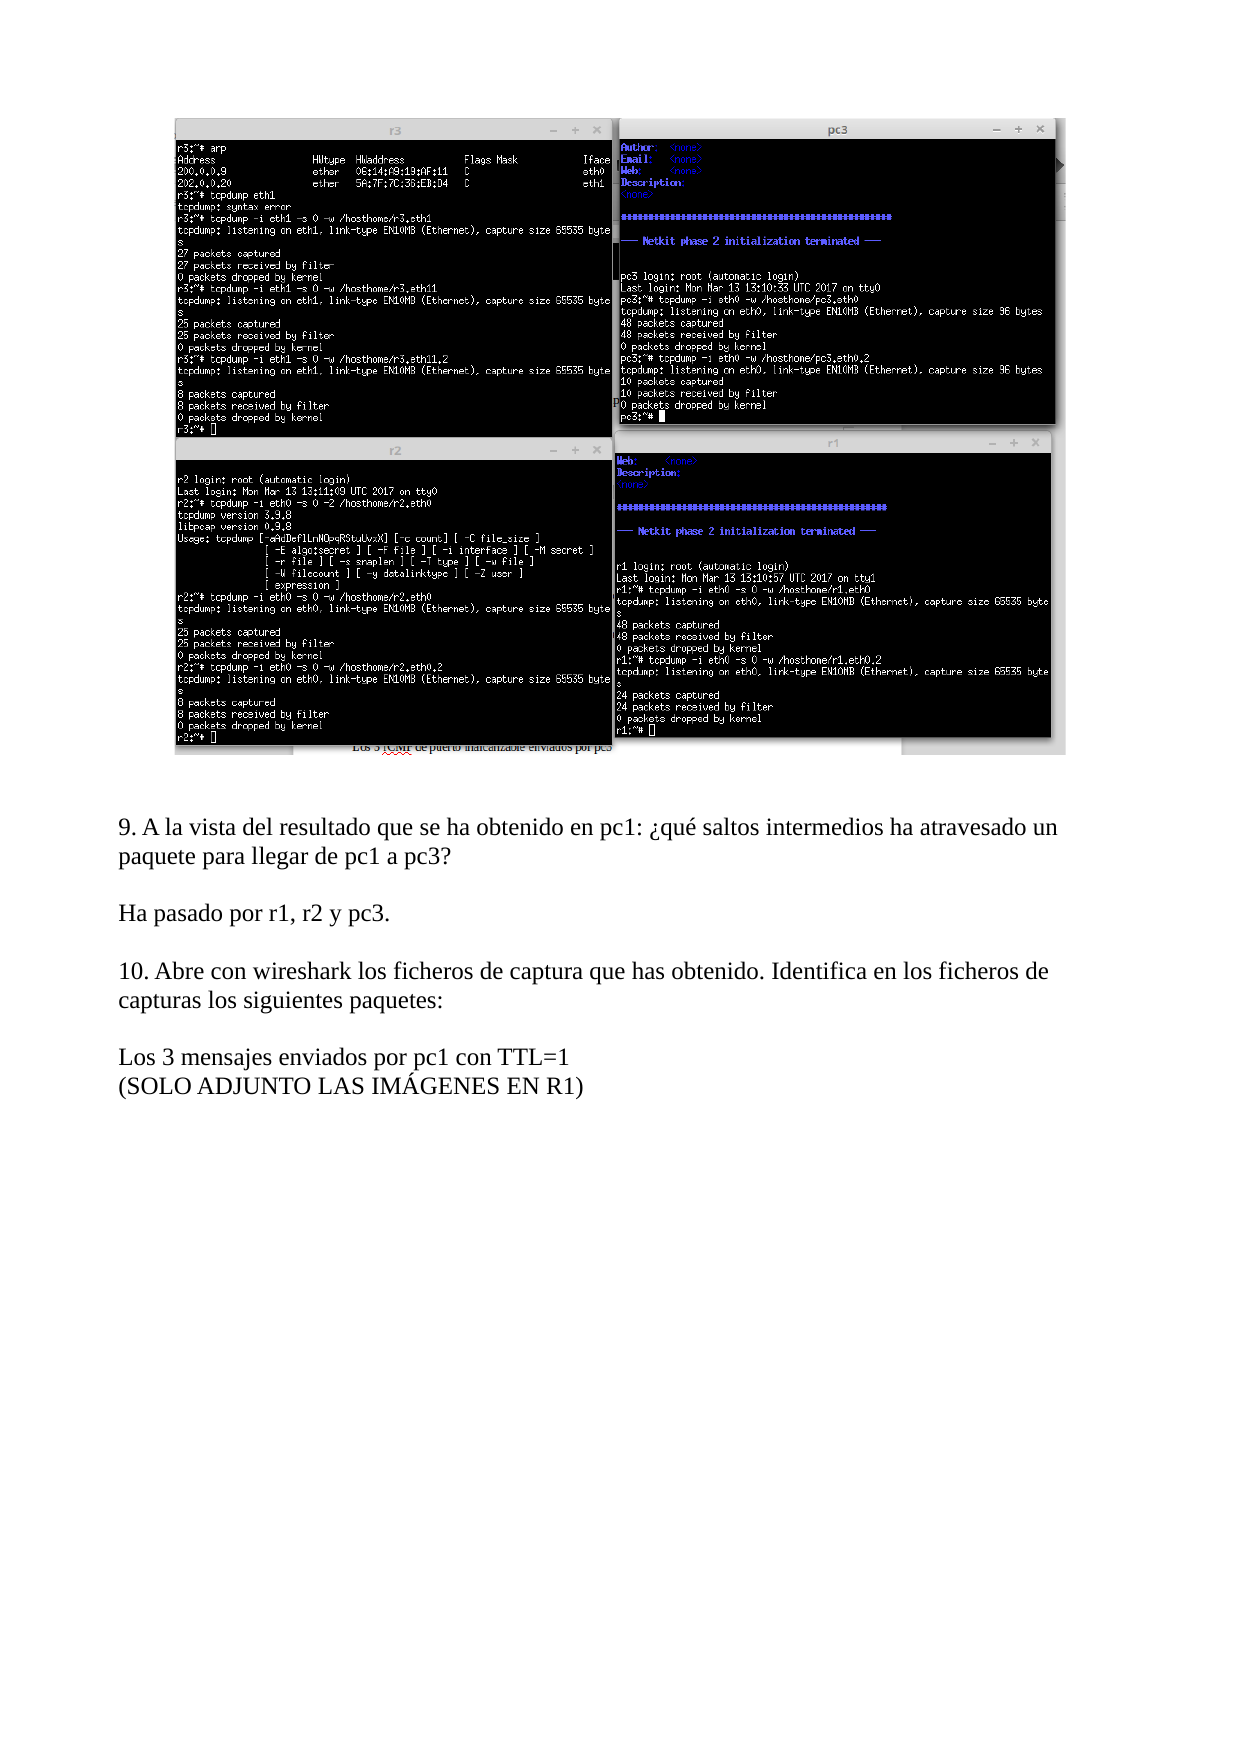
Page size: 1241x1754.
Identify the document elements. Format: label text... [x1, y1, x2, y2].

text 9. A la vista del resultado que se ha obtenido en pc1: ¿qué saltos intermedios ha atravesado un paquete para llegar de pc1 a pc3? [118, 812, 1122, 870]
text 10. Abre con wireshark los ficheros de captura que has obtenido. Identifica en los ficheros de capturas los siguientes paquetes: [118, 956, 1122, 1013]
picture [174, 118, 1066, 755]
text (SOLO ADJUNTO LAS IMÁGENES EN R1) [118, 1071, 1122, 1100]
text Los 3 mensajes enviados por pc1 con TTL=1 [118, 1042, 1122, 1071]
text Ha pasado por r1, r2 y pc3. [118, 898, 1122, 927]
